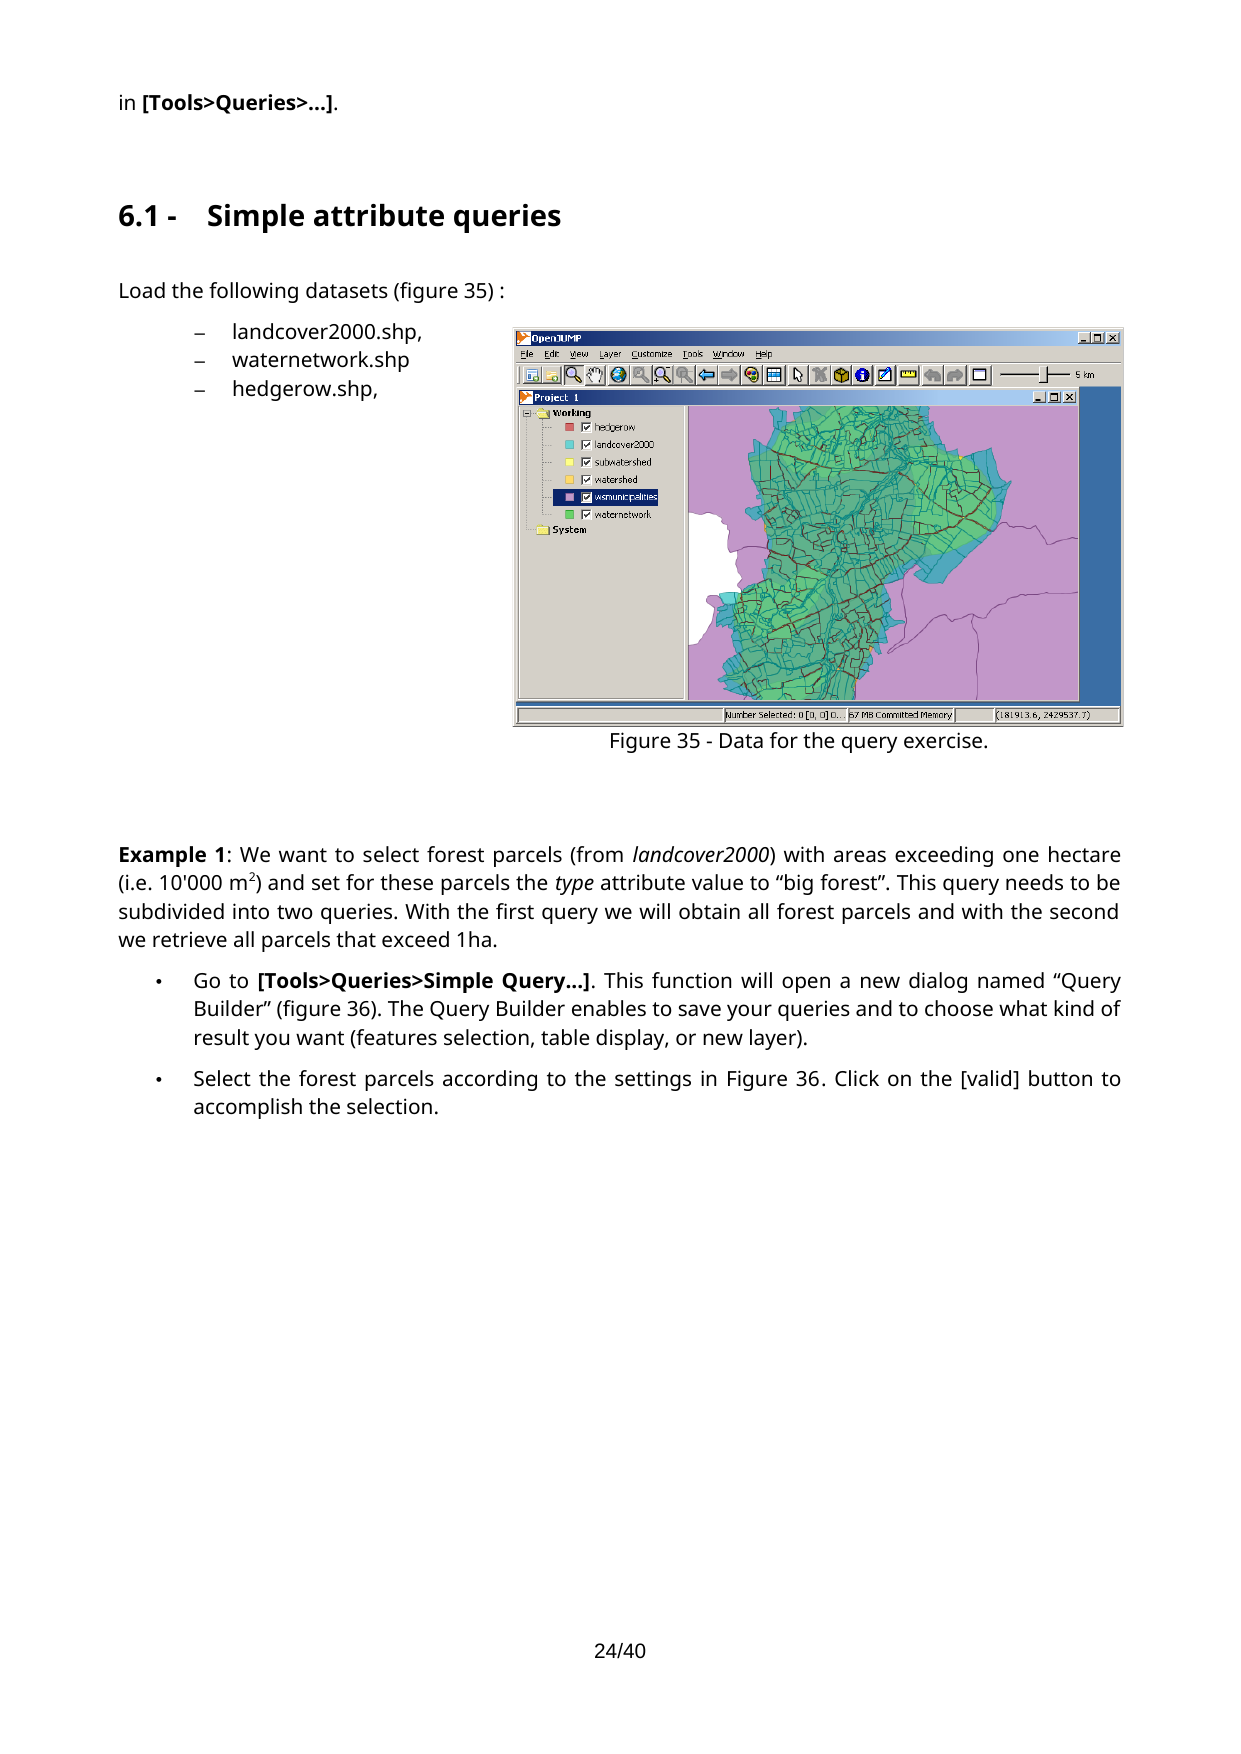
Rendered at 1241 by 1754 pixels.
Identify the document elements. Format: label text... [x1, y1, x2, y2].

list Select the forest parcels according to the settings in Figure 36. Click on the [valid] button to accomplish the selection. [156, 1064, 1122, 1121]
text Figure 35 - Data for the query exercise. [513, 727, 1090, 755]
list hedgerow.shp, [194, 374, 496, 402]
text in [Tools>Queries>...]. [118, 88, 1122, 117]
subtitle Simple attribute queries [118, 195, 1122, 235]
text [496, 318, 1107, 764]
picture [512, 327, 1124, 727]
list Go to [Tools>Queries>Simple Query...]. This function will open a new dialog named “Query Builder” (figure 36). The Query Builder enables to save your queries and to choose what kind of result you want (features selection, table display, or new layer). [156, 966, 1122, 1051]
list waternetwork.shp [194, 345, 496, 374]
text Load the following datasets (figure 35) : [118, 276, 1122, 304]
text Example 1: We want to select forest parcels (from landcover2000) with areas exceeding one hectare (i.e. 10'000 m2) and set for these parcels the type attribute value to “big forest”. This query needs to be subdivided into two queries. With the first query we will obtain all forest parcels and with the second we retrieve all parcels that exceed 1ha. [118, 840, 1122, 954]
list landcover2000.shp, [194, 317, 1122, 345]
